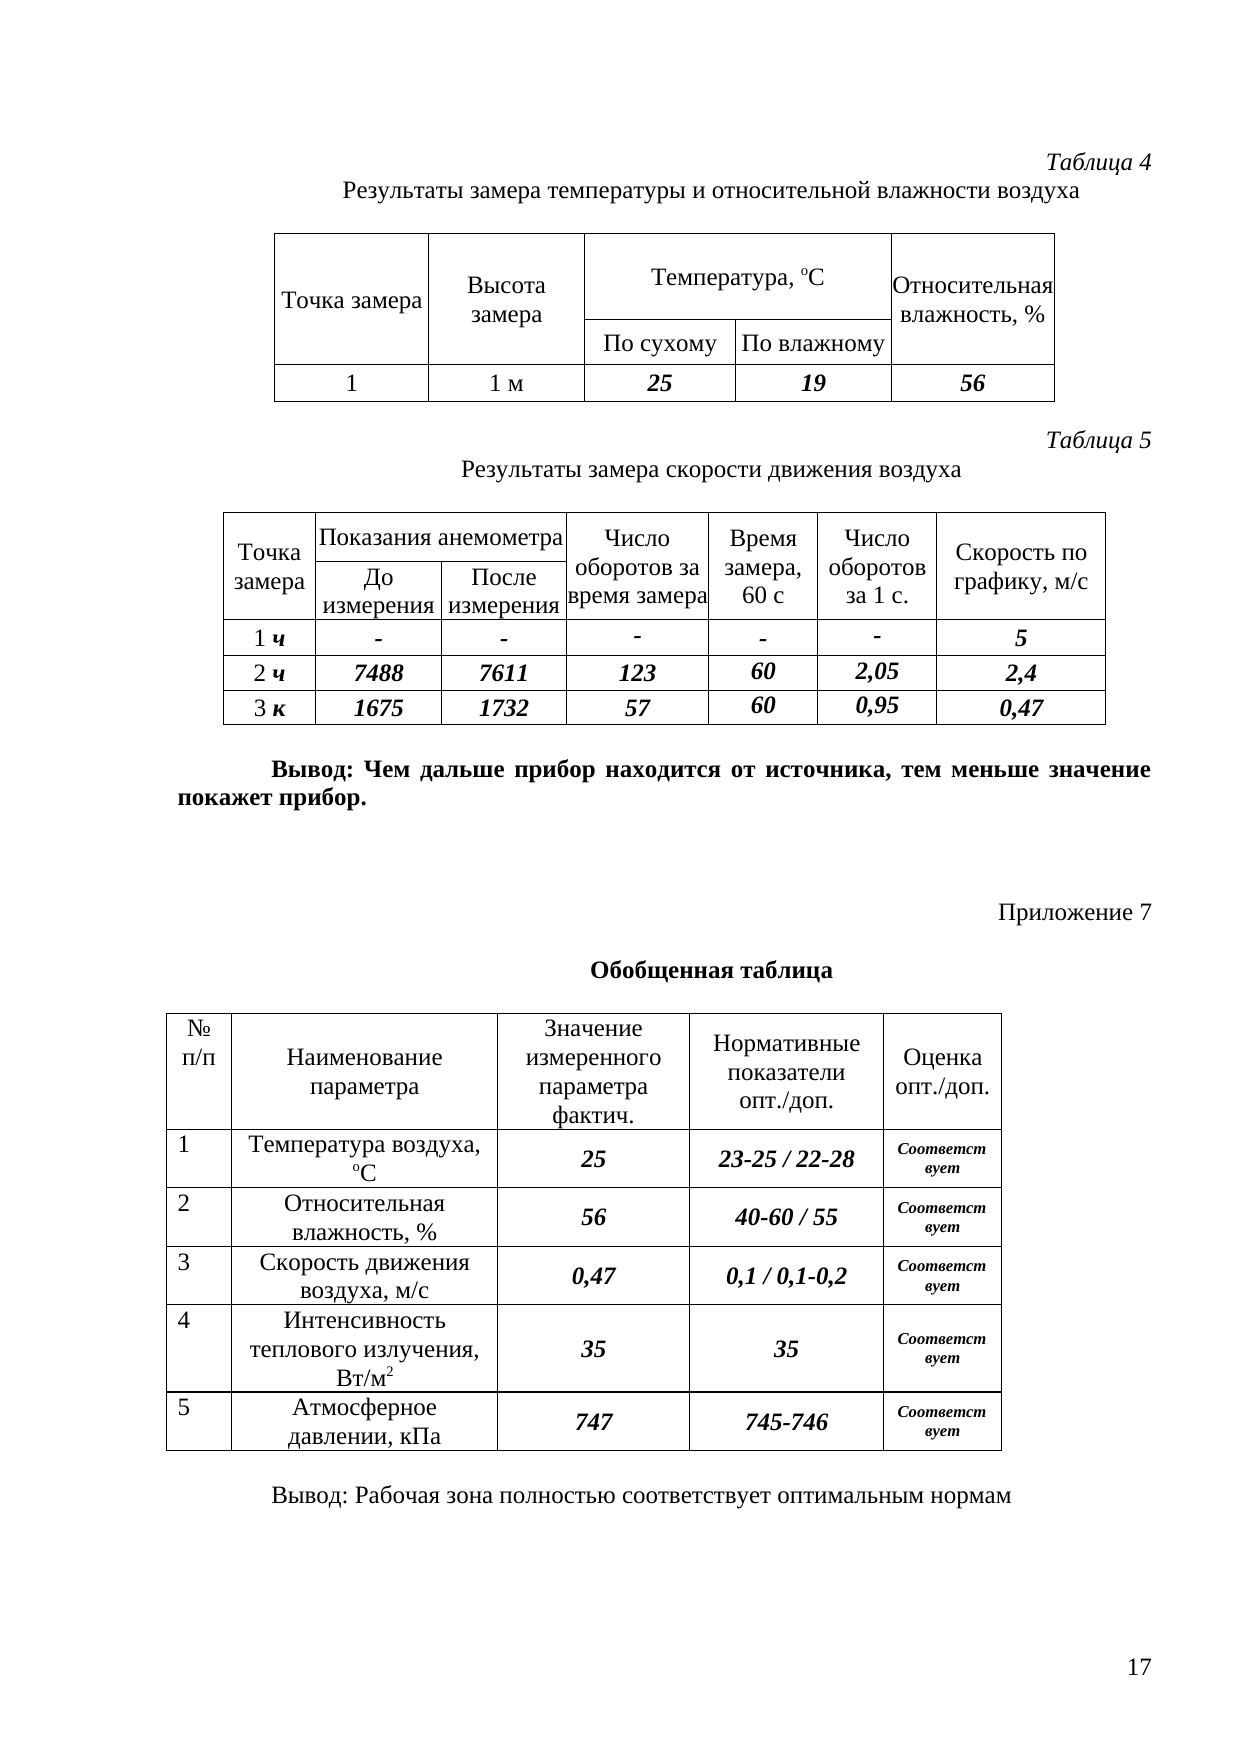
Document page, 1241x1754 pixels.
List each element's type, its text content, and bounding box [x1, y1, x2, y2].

table_header Относительная влажность, % [892, 234, 1054, 364]
table_cell 25 [498, 1130, 689, 1187]
table_cell 56 [892, 365, 1054, 401]
table_cell Температура воздуха, оС [232, 1130, 497, 1187]
table_cell 123 [567, 656, 708, 689]
table_cell - [567, 620, 708, 655]
table_cell 745-746 [690, 1393, 883, 1450]
table_cell 0,47 [498, 1247, 689, 1304]
table_cell 1 ч [224, 620, 315, 655]
table_header Точка замера [224, 513, 315, 619]
table_cell По сухому [585, 320, 735, 364]
table_cell 5 [167, 1393, 231, 1450]
table_cell Соответствует [884, 1393, 1001, 1450]
table_header № п/п [167, 1014, 231, 1128]
table_cell 0,47 [937, 691, 1105, 724]
table_cell - [442, 620, 566, 655]
subtitle Обобщенная таблица [177, 955, 1152, 984]
table_cell 747 [498, 1393, 689, 1450]
text Вывод: Чем дальше прибор находится от источника, тем меньше значение покажет прибор. [177, 754, 1152, 811]
text Результаты замера температуры и относительной влажности воздуха [177, 176, 1152, 204]
table_cell 2 ч [224, 656, 315, 689]
table_header Показания анемометра [316, 513, 566, 561]
table_cell 57 [567, 691, 708, 724]
table_cell После измерения [442, 562, 566, 619]
table_cell - [818, 620, 936, 655]
table_header Скорость по графику, м/с [937, 513, 1105, 619]
table_cell 19 [736, 365, 891, 401]
table_cell 56 [498, 1188, 689, 1246]
table_cell Относительная влажность, % [232, 1188, 497, 1246]
table_cell 3 к [224, 691, 315, 724]
table_cell 2,05 [818, 656, 936, 689]
table_header Число оборотов за 1 с. [818, 513, 936, 619]
table_cell Соответствует [884, 1188, 1001, 1246]
table_header Оценка опт./доп. [884, 1014, 1001, 1128]
table_header Время замера, 60 с [709, 513, 817, 619]
table_cell До измерения [316, 562, 441, 619]
table_cell 1732 [442, 691, 566, 724]
table_header Наименование параметра [232, 1014, 497, 1128]
table_cell 2 [167, 1188, 231, 1246]
table_cell 60 [709, 691, 817, 724]
table_cell Интенсивность теплового излучения, Вт/м2 [232, 1305, 497, 1391]
table_cell 1675 [316, 691, 441, 724]
table_cell 4 [167, 1305, 231, 1391]
table_cell Атмосферное давлении, кПа [232, 1393, 497, 1450]
table_cell 5 [937, 620, 1105, 655]
table_cell 0,1 / 0,1-0,2 [690, 1247, 883, 1304]
table_cell 2,4 [937, 656, 1105, 689]
table_cell 1 м [429, 365, 584, 401]
table_cell 35 [498, 1305, 689, 1391]
table_cell Скорость движения воздуха, м/с [232, 1247, 497, 1304]
subtitle Таблица 4 [177, 147, 1152, 176]
table_cell 0,95 [818, 691, 936, 724]
table_cell 7488 [316, 656, 441, 689]
table_header Высота замера [429, 234, 584, 364]
table_cell - [709, 620, 817, 655]
text Вывод: Рабочая зона полностью соответствует оптимальным нормам [177, 1480, 1152, 1508]
table_cell 7611 [442, 656, 566, 689]
table_cell 1 [275, 365, 428, 401]
table_cell 1 [167, 1130, 231, 1187]
table_cell Соответствует [884, 1247, 1001, 1304]
subtitle Приложение 7 [177, 897, 1152, 926]
table_cell 40-60 / 55 [690, 1188, 883, 1246]
table_header Значение измеренного параметра фактич. [498, 1014, 689, 1128]
table_cell - [316, 620, 441, 655]
table_cell 25 [585, 365, 735, 401]
table_cell По влажному [736, 320, 891, 364]
table_header Точка замера [275, 234, 428, 364]
table_header Температура, оС [585, 234, 891, 319]
text Результаты замера скорости движения воздуха [177, 454, 1152, 483]
table_cell Соответствует [884, 1305, 1001, 1391]
table_cell 35 [690, 1305, 883, 1391]
table_cell Соответствует [884, 1130, 1001, 1187]
table_cell 23-25 / 22-28 [690, 1130, 883, 1187]
table_header Нормативные показатели опт./доп. [690, 1014, 883, 1128]
subtitle Таблица 5 [177, 426, 1152, 454]
table_cell 3 [167, 1247, 231, 1304]
table_cell 60 [709, 656, 817, 689]
table_header Число оборотов за время замера [567, 513, 708, 619]
